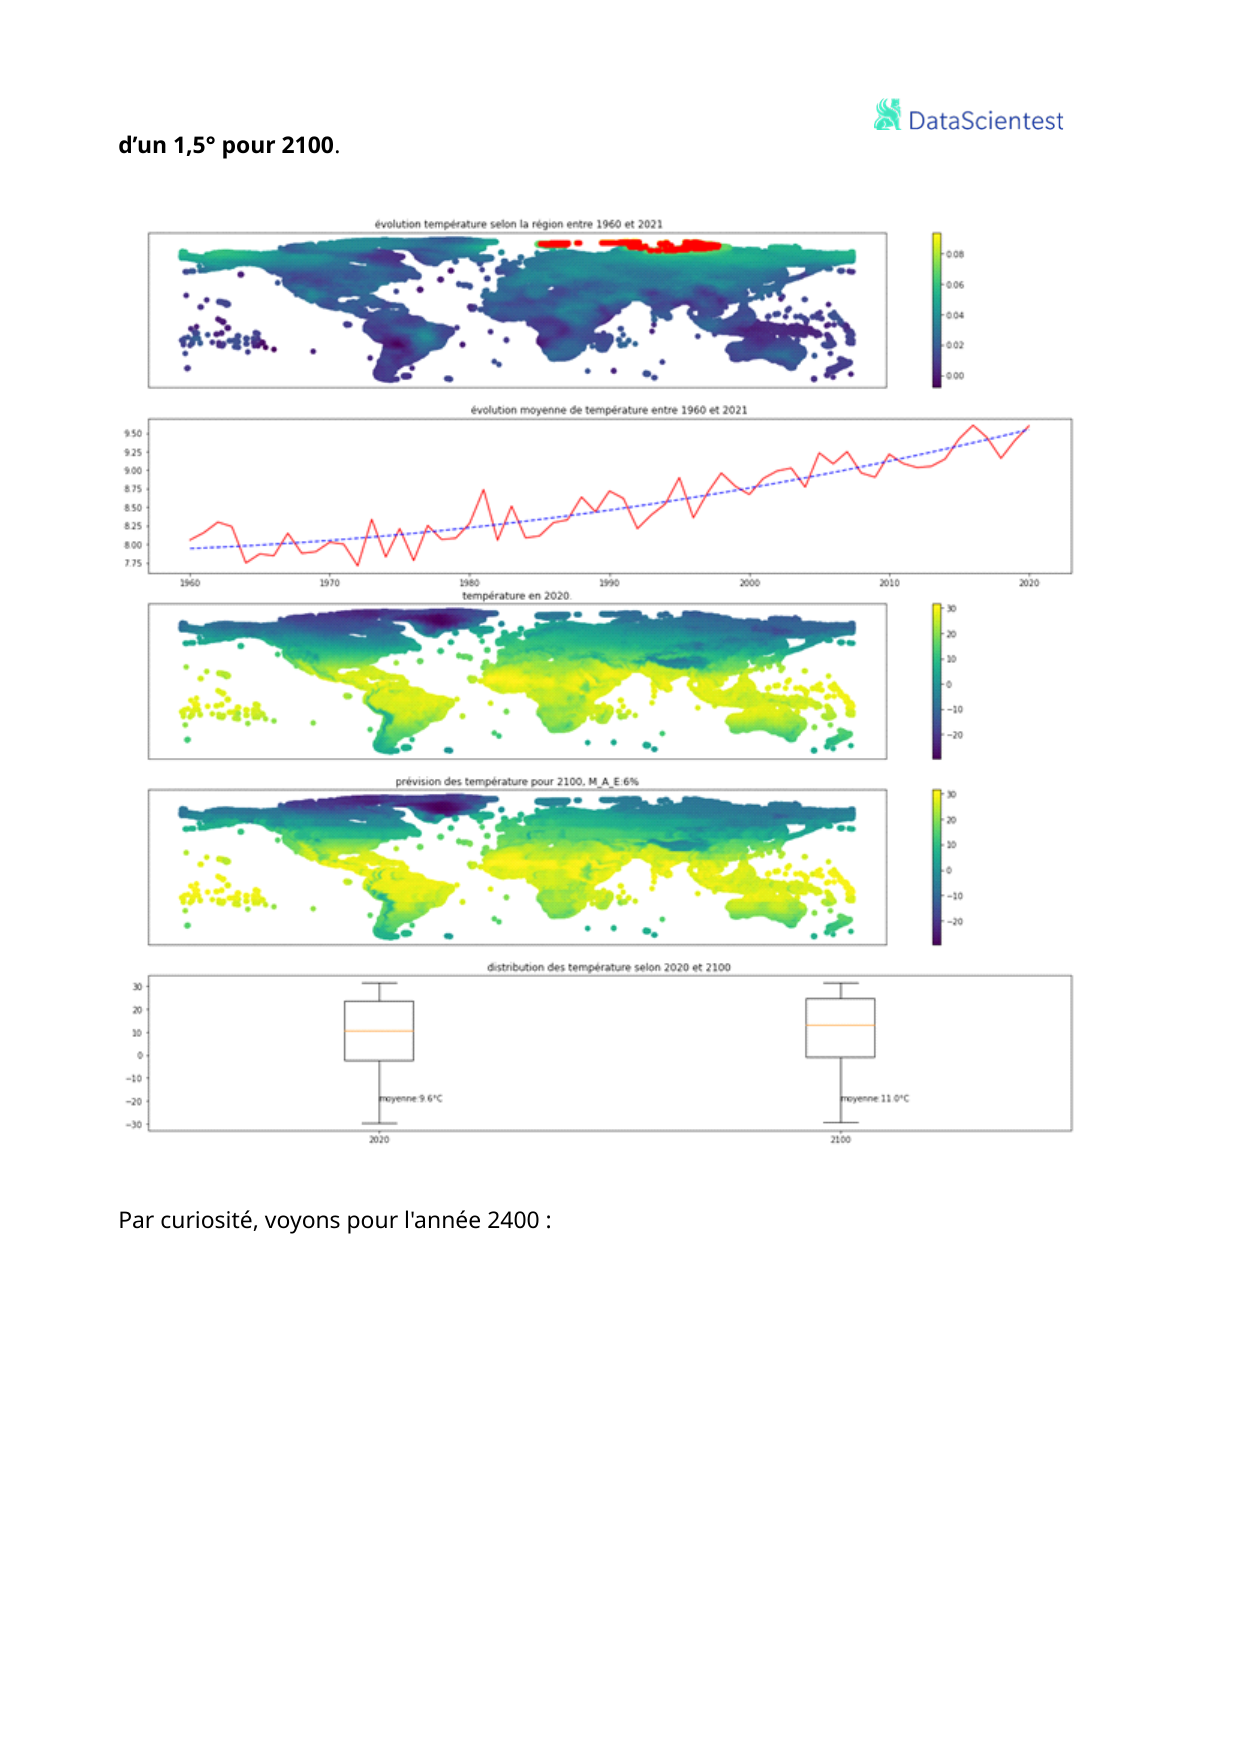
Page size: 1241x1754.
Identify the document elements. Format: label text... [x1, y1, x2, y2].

text d’un 1,5° pour 2100. [118, 129, 1122, 161]
text Par curiosité, voyons pour l'année 2400 : [118, 1204, 1122, 1236]
